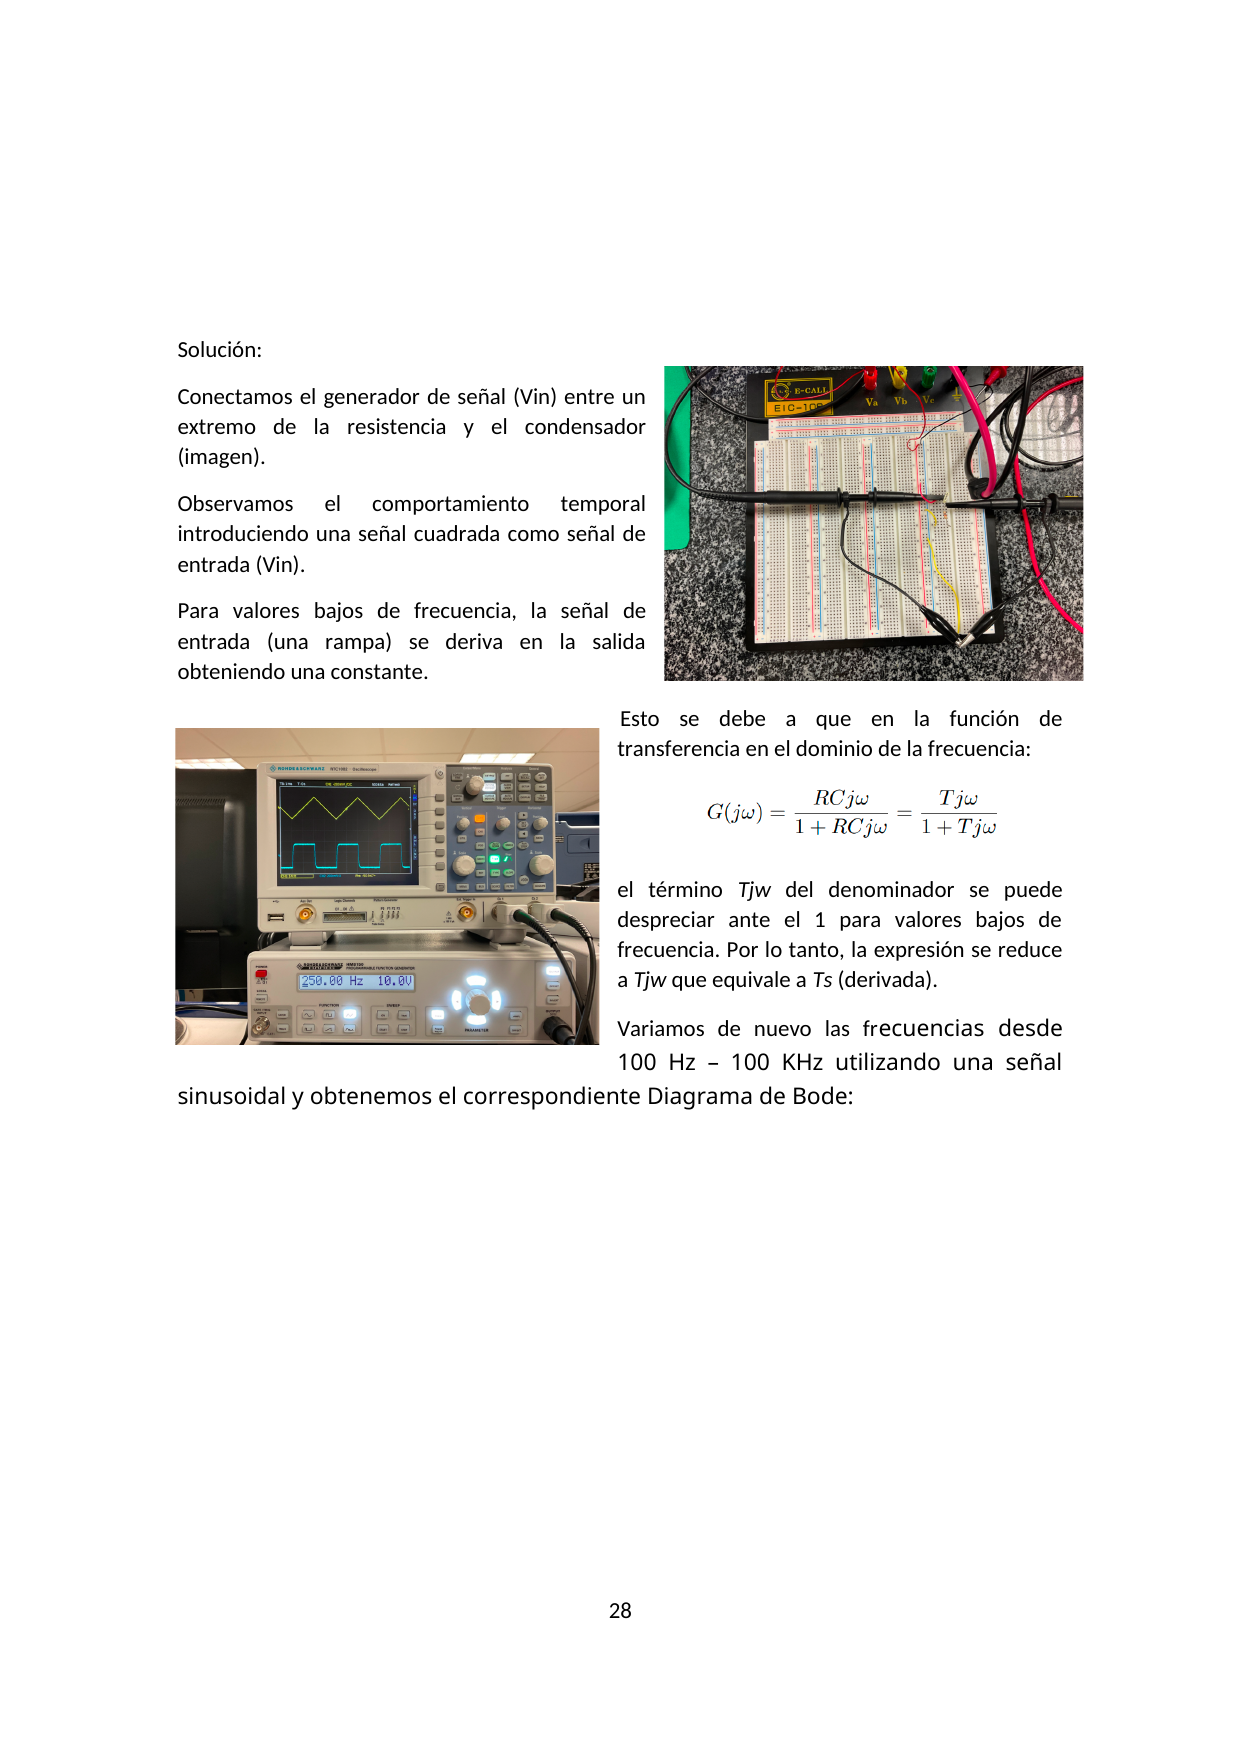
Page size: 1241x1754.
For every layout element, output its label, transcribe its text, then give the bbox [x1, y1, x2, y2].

picture [664, 366, 1084, 681]
text Conectamos el generador de señal (Vin) entre un extremo de la resistencia y el condensador (imagen). [177, 382, 664, 470]
text Esto se debe a que en la función de transferencia en el dominio de la frecuencia: [177, 704, 1063, 762]
picture [695, 774, 1006, 849]
text el término Tjw del denominador se puede despreciar ante el 1 para valores bajos de frecuencia. Por lo tanto, la expresión se reduce a Tjw que equivale a Ts (derivada). [600, 875, 1063, 993]
text Solución: [177, 335, 1063, 363]
text Observamos el comportamiento temporal introduciendo una señal cuadrada como señal de entrada (Vin). [177, 489, 664, 578]
picture [175, 728, 600, 1045]
text Para valores bajos de frecuencia, la señal de entrada (una rampa) se deriva en la salida obteniendo una constante. [177, 597, 1063, 685]
text Variamos de nuevo las frecuencias desde 100 Hz – 100 KHz utilizando una señal sinusoidal y obtenemos el correspondiente Diagrama de Bode: [177, 1012, 1063, 1111]
